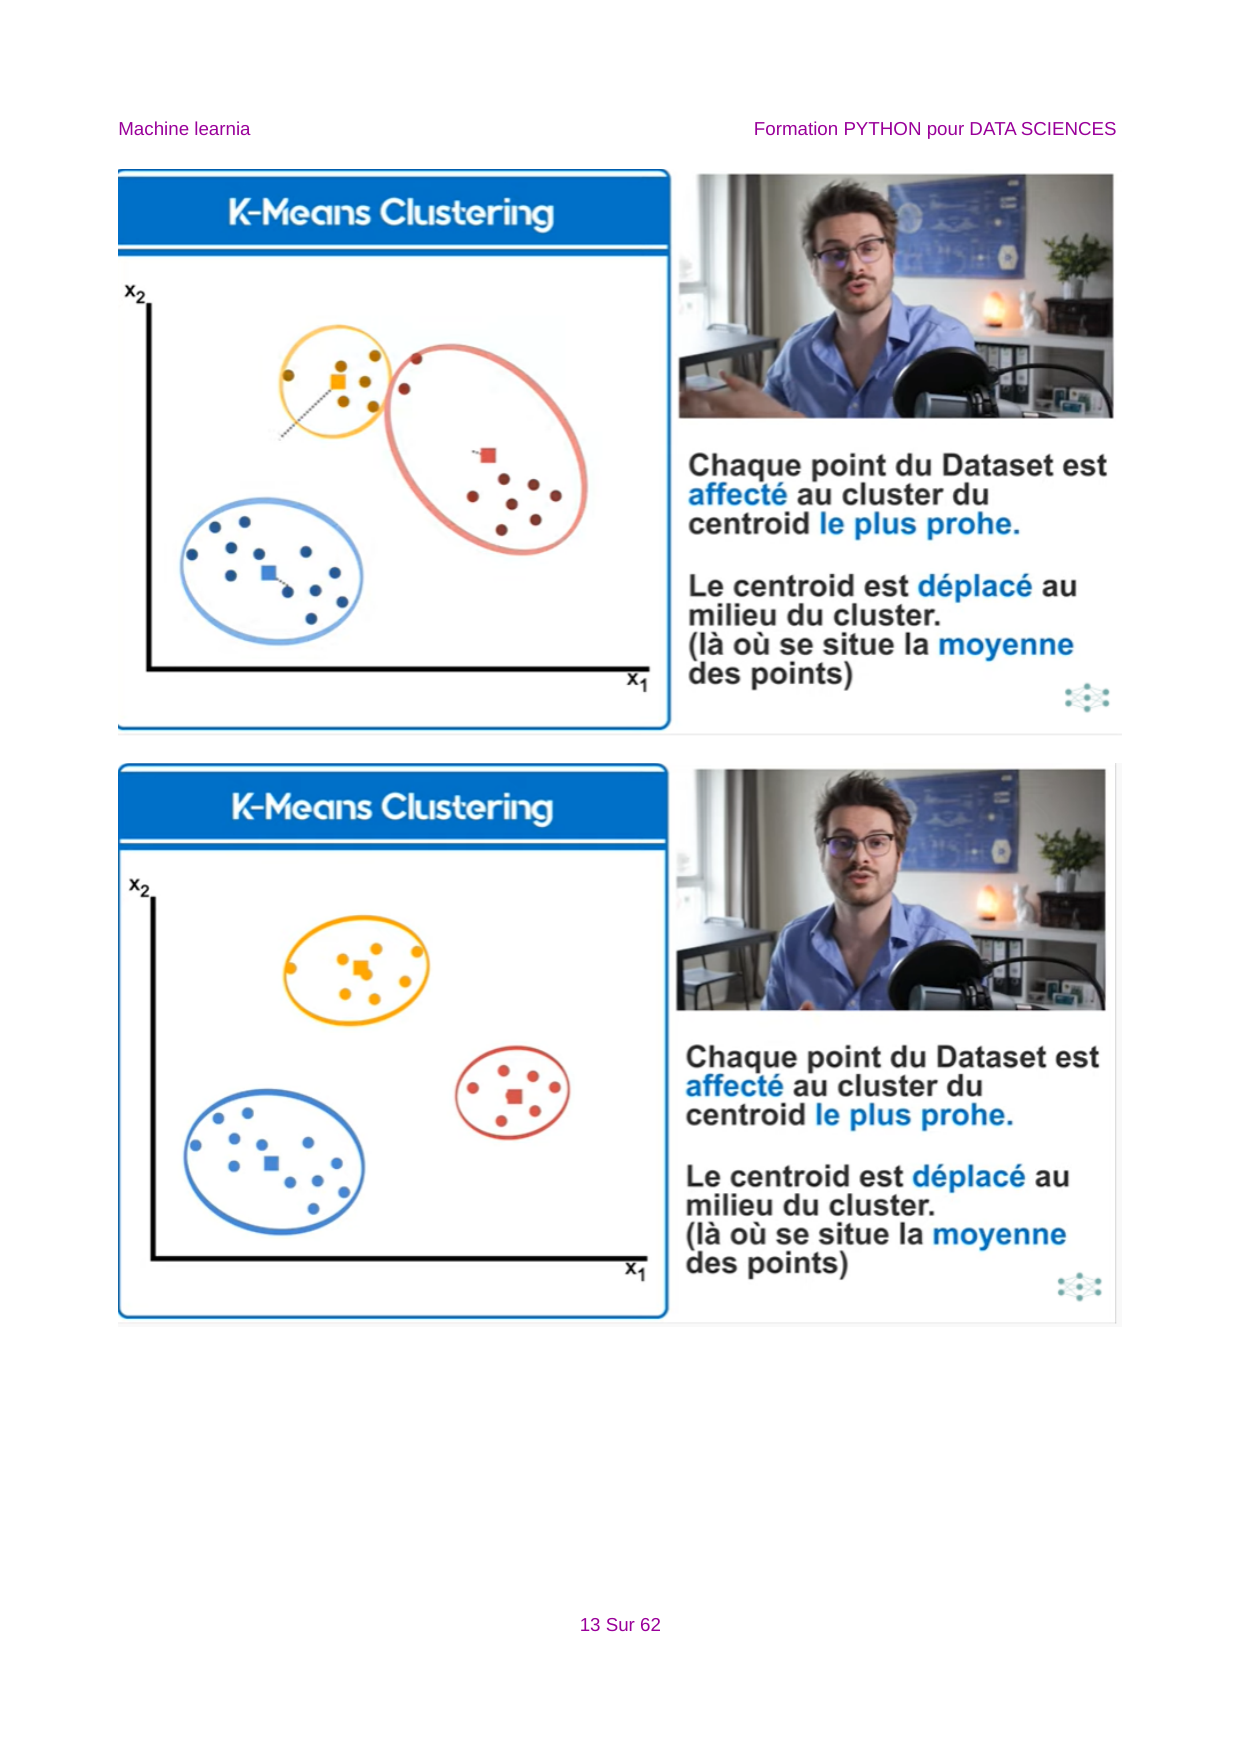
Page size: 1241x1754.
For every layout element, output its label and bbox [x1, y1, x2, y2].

picture [118, 763, 1122, 1327]
picture [118, 169, 1122, 736]
